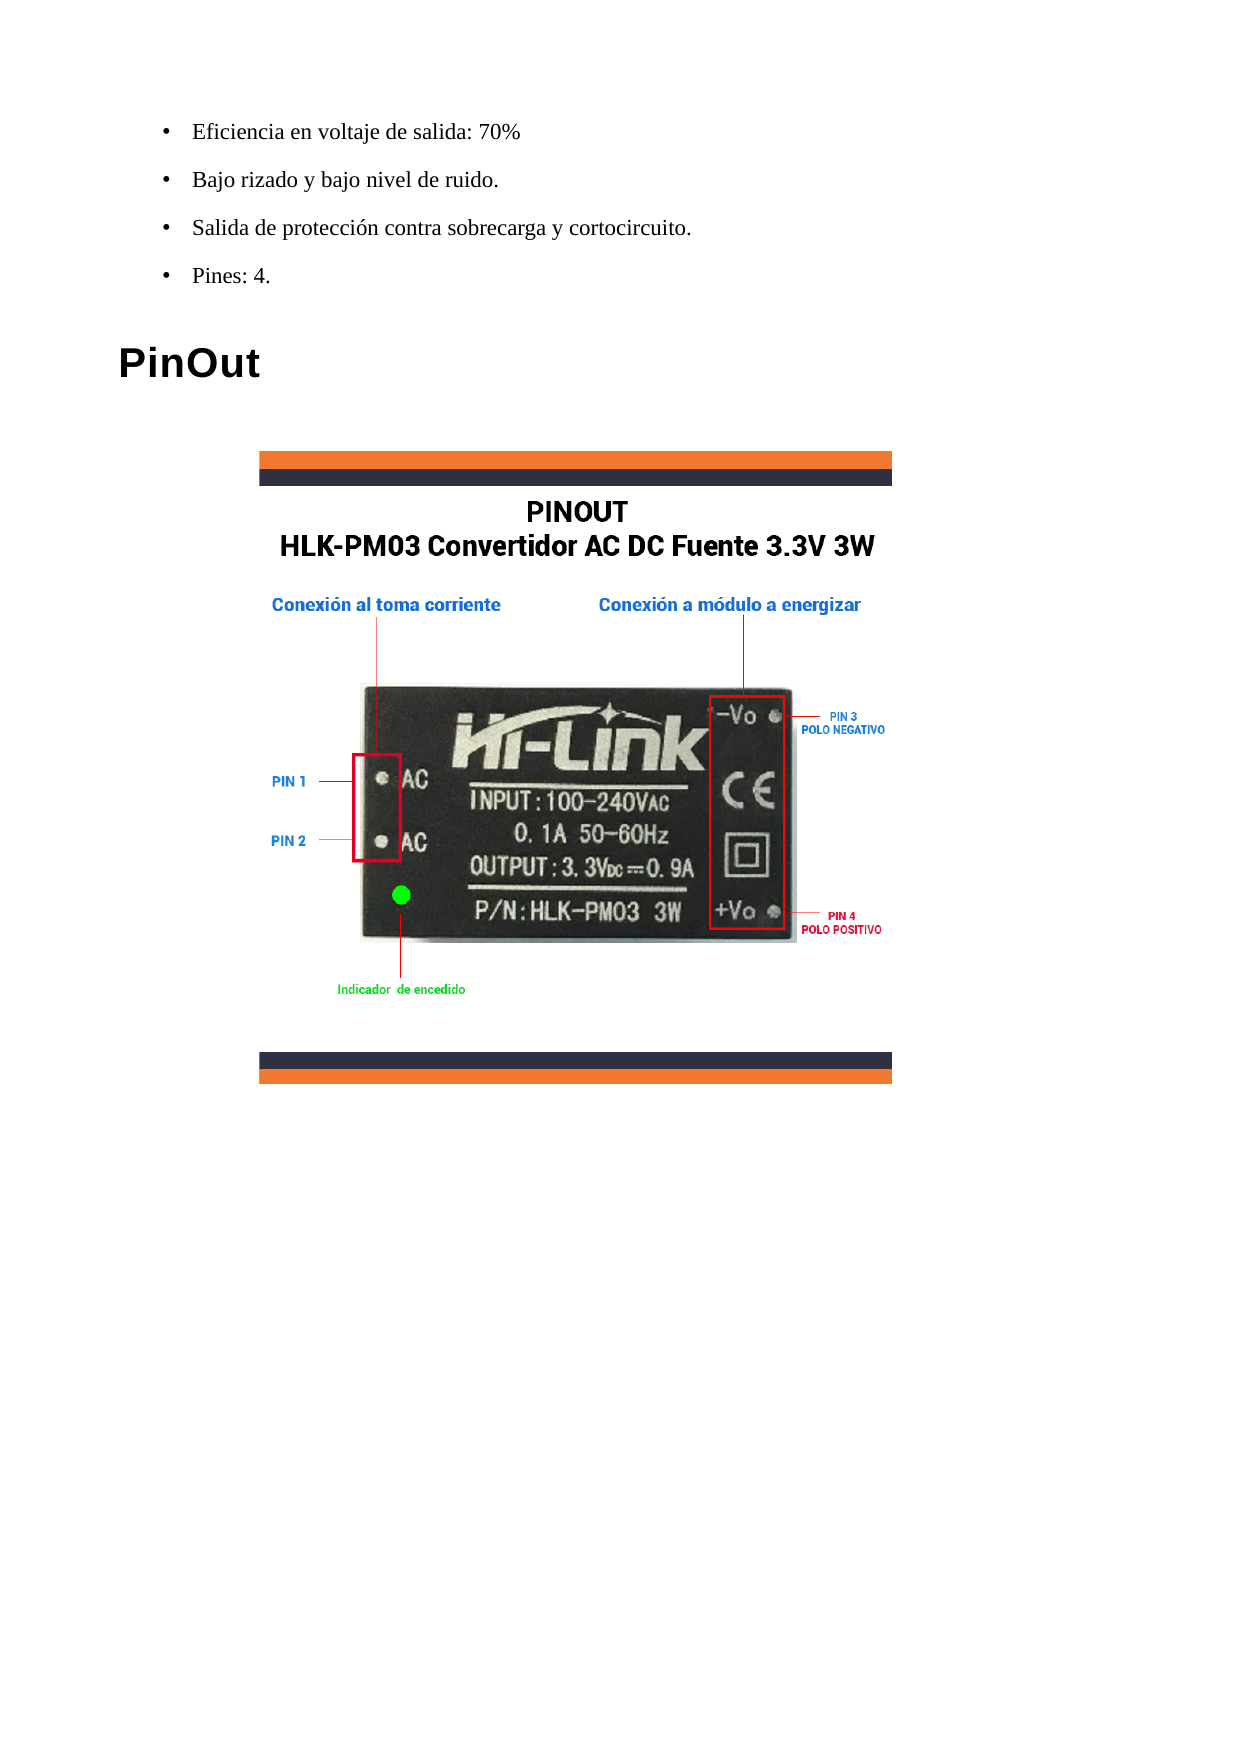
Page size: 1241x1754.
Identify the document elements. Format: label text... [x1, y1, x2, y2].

list Bajo rizado y bajo nivel de ruido. [162, 166, 1122, 192]
list Salida de protección contra sobrecarga y cortocircuito. [162, 214, 1122, 240]
list Eficiencia en voltaje de salida: 70% [162, 118, 1122, 144]
picture [259, 451, 892, 1084]
subtitle PinOut [118, 338, 1122, 386]
list Pines: 4. [162, 262, 1122, 288]
